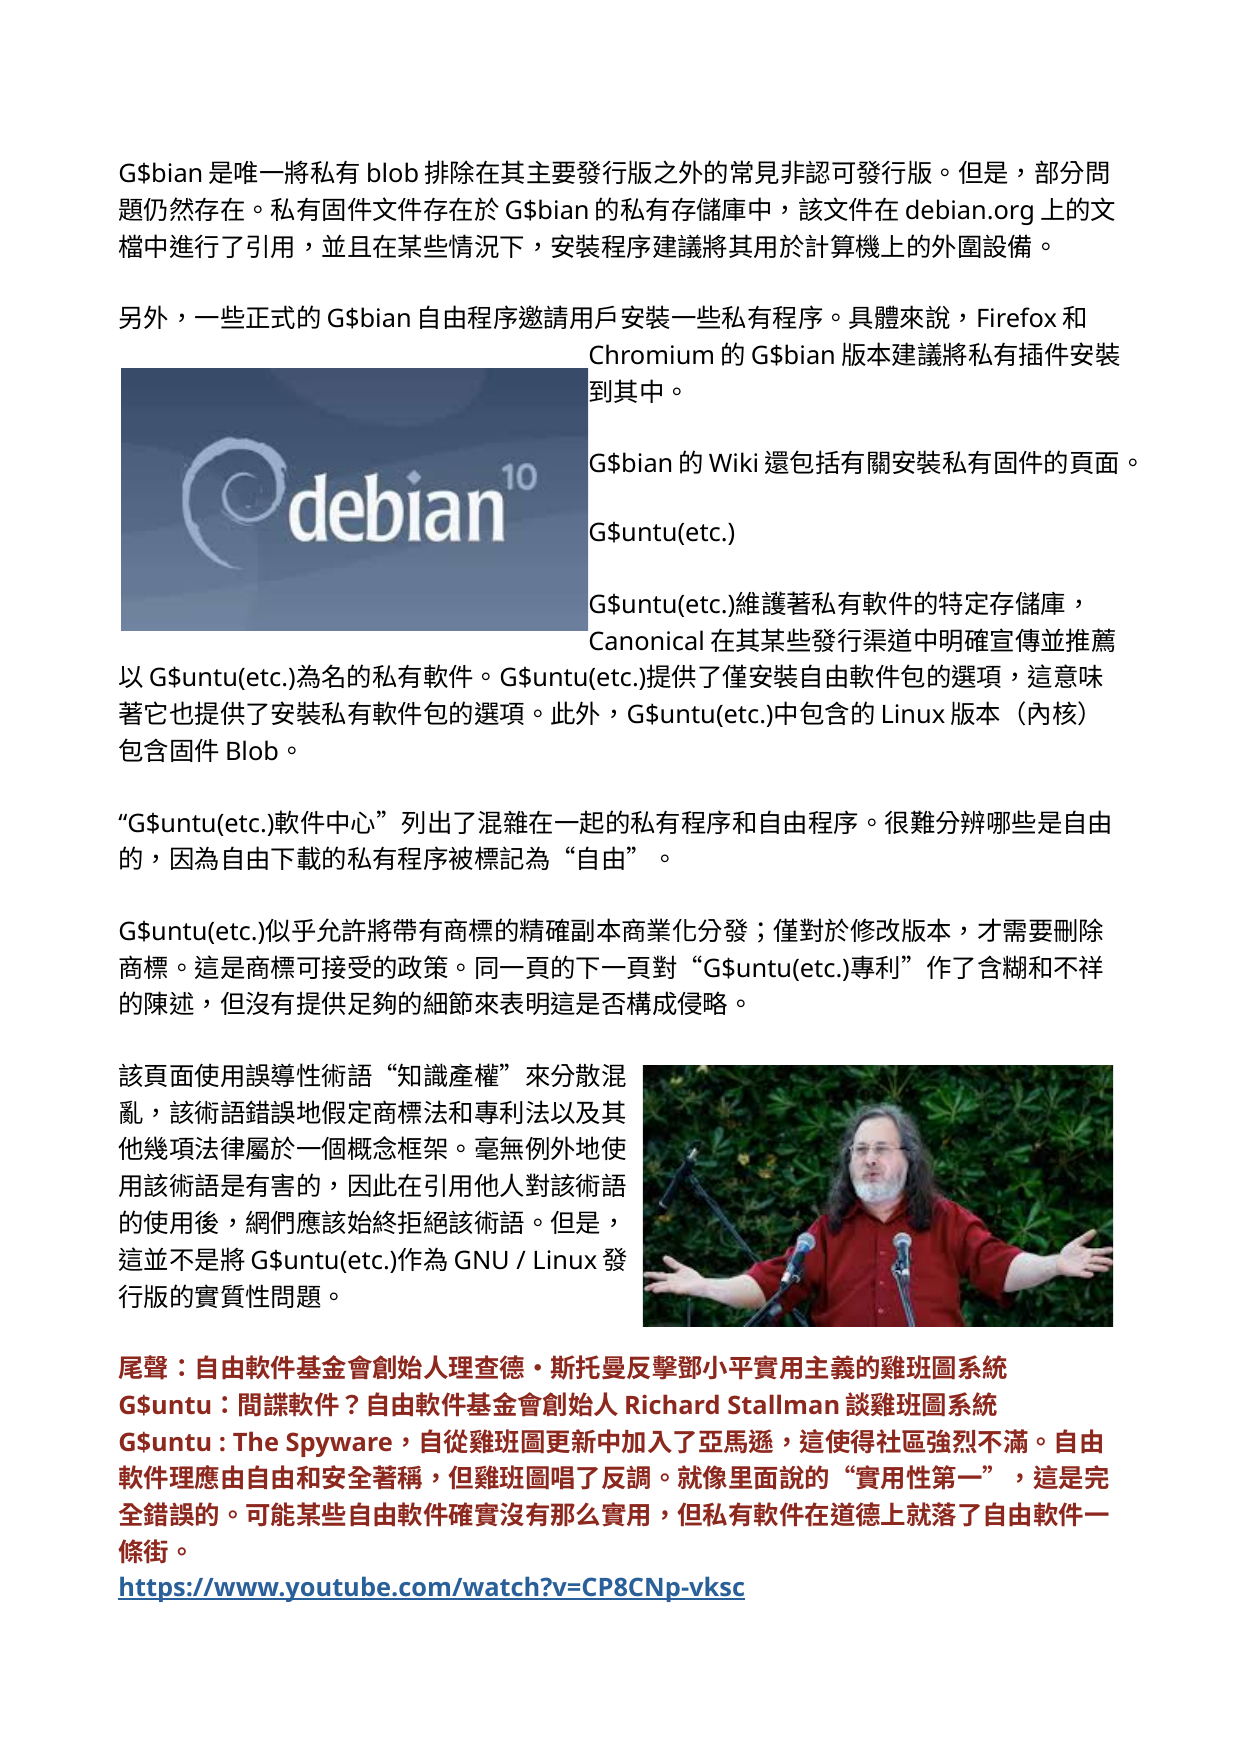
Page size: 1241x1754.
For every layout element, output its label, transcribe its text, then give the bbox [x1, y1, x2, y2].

text https://www.youtube.com/watch?v=CP8CNp-vksc [118, 1569, 1122, 1603]
picture [121, 368, 589, 631]
text G$untu(etc.)似乎允許將帶有商標的精確副本商業化分發；僅對於修改版本，才需要刪除商標。這是商標可接受的政策。同一頁的下一頁對“G$untu(etc.)專利”作了含糊和不祥的陳述，但沒有提供足夠的細節來表明這是否構成侵略。 [118, 911, 1122, 1021]
text “G$untu(etc.)軟件中心”列出了混雜在一起的私有程序和自由程序。很難分辨哪些是自由的，因為自由下載的私有程序被標記為“自由”。 [118, 802, 1122, 876]
text G$bian是唯一將私有blob排除在其主要發行版之外的常見非認可發行版。但是，部分問題仍然存在。私有固件文件存在於G$bian的私有存儲庫中，該文件在debian.org上的文檔中進行了引用，並且在某些情況下，安裝程序建議將其用於計算機上的外圍設備。 [118, 153, 1122, 263]
text G$untu：間諜軟件？自由軟件基金會創始人Richard Stallman談雞班圖系統 [118, 1385, 1122, 1422]
text G$untu(etc.)維護著私有軟件的特定存儲庫，Canonical在其某些發行渠道中明確宣傳並推薦以G$untu(etc.)為名的私有軟件。G$untu(etc.)提供了僅安裝自由軟件包的選項，這意味著它也提供了安裝私有軟件包的選項。此外，G$untu(etc.)中包含的Linux版本（內核）包含固件Blob。 [118, 583, 1122, 768]
text G$untu(etc.) [589, 514, 1122, 549]
text G$untu : The Spyware，自從雞班圖更新中加入了亞馬遜，這使得社區強烈不滿。自由軟件理應由自由和安全著稱，但雞班圖唱了反調。就像里面說的“實用性第一”，這是完全錯誤的。可能某些自由軟件確實沒有那么實用，但私有軟件在道德上就落了自由軟件一條街。 [118, 1422, 1122, 1569]
text 另外，一些正式的G$bian自由程序邀請用戶安裝一些私有程序。具體來說，Firefox和Chromium的G$bian版本建議將私有插件安裝到其中。 [118, 298, 1122, 408]
picture [642, 1065, 1114, 1327]
text 該頁面使用誤導性術語“知識產權”來分散混亂，該術語錯誤地假定商標法和專利法以及其他幾項法律屬於一個概念框架。毫無例外地使用該術語是有害的，因此在引用他人對該術語的使用後，網們應該始終拒絕該術語。但是，這並不是將G$untu(etc.)作為GNU / Linux發行版的實質性問題。 [118, 1056, 1122, 1313]
text G$bian的Wiki還包括有關安裝私有固件的頁面。 [589, 443, 1122, 480]
text 尾聲：自由軟件基金會創始人理查德‧斯托曼反擊鄧小平實用主義的雞班圖系統 [118, 1348, 1122, 1385]
